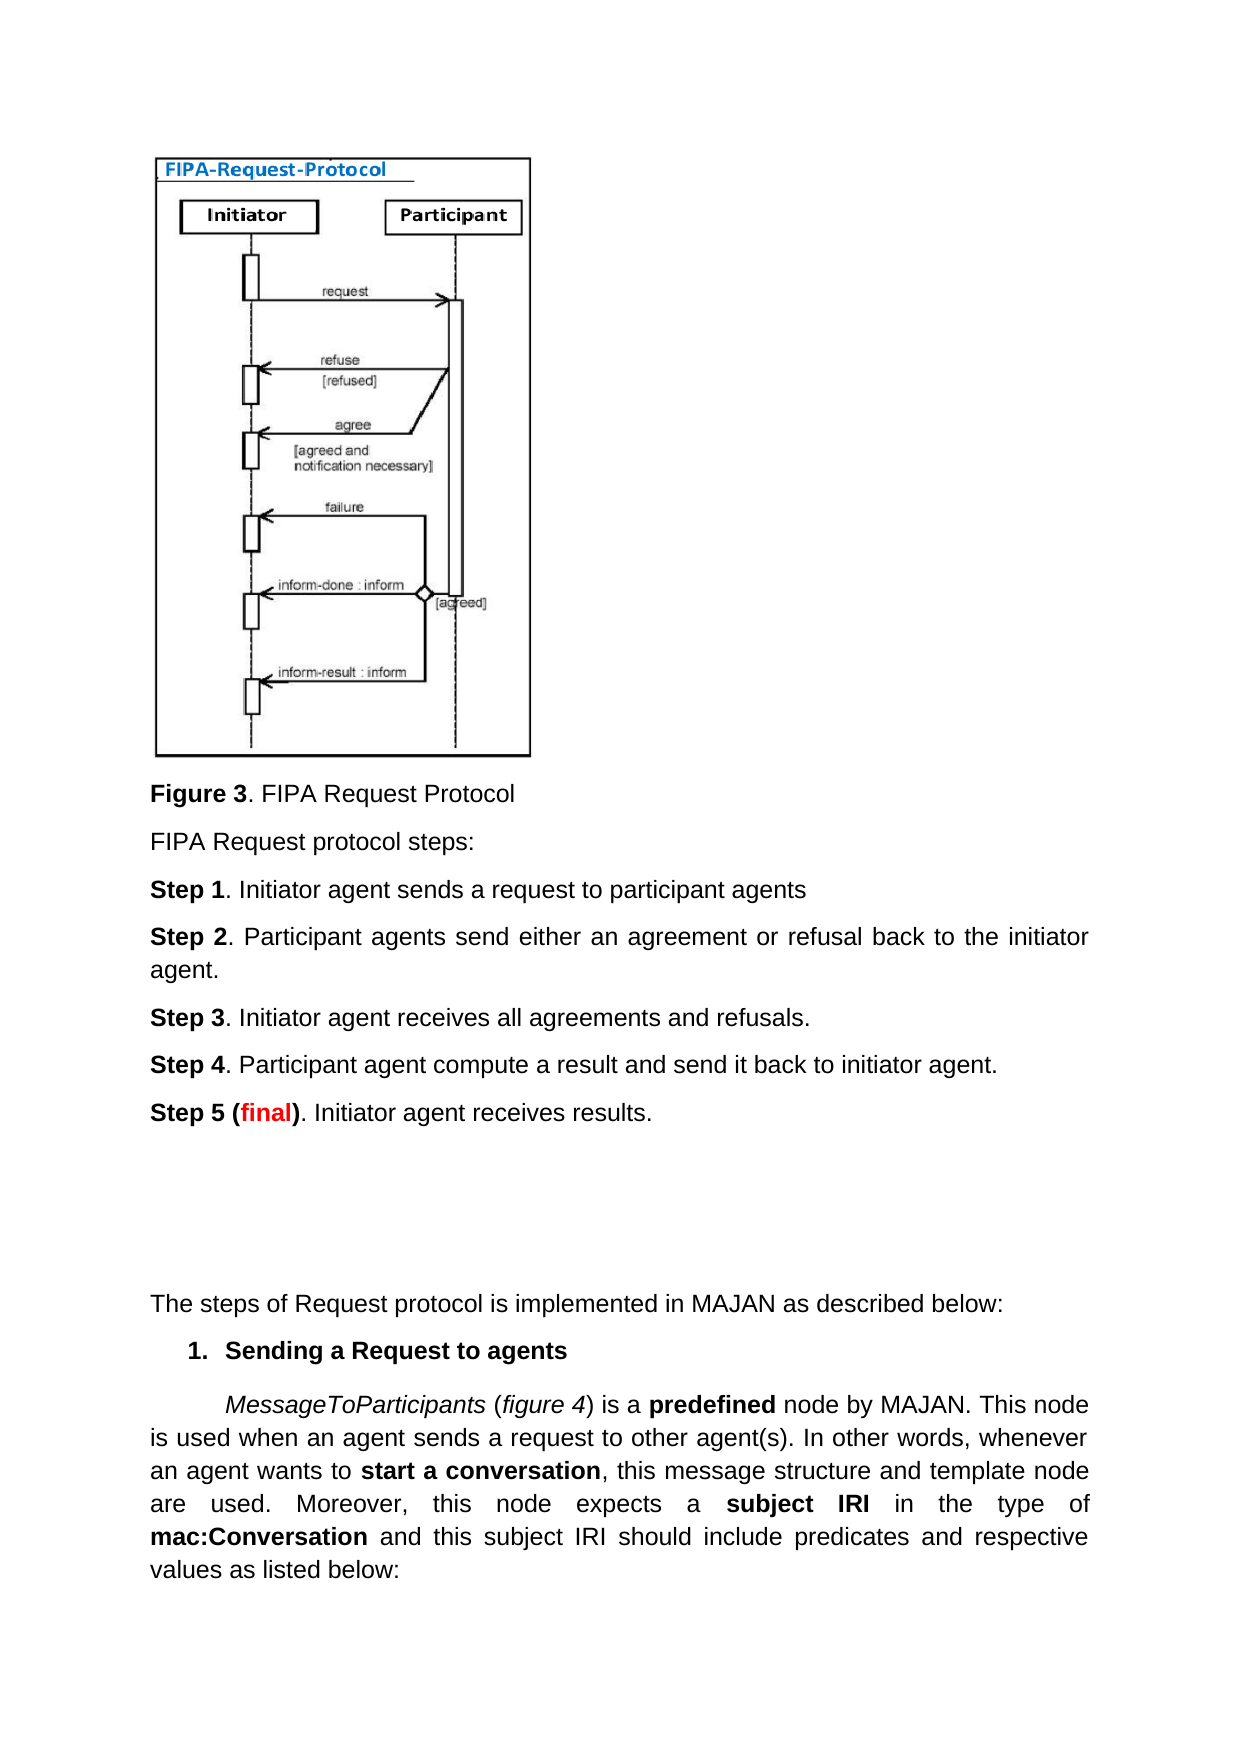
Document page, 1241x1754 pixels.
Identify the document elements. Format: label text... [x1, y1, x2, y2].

text Step 2. Participant agents send either an agreement or refusal back to the initiator agent. [150, 922, 1090, 984]
text Step 1. Initiator agent sends a request to participant agents [150, 875, 1090, 903]
text The steps of Request protocol is implemented in MAJAN as described below: [150, 1288, 1090, 1317]
picture [150, 150, 547, 761]
text Step 3. Initiator agent receives all agreements and refusals. [150, 1003, 1090, 1032]
text Step 4. Participant agent compute a result and send it back to initiator agent. [150, 1051, 1090, 1079]
text MessageToParticipants (figure 4) is a predefined node by MAJAN. This node is used when an agent sends a request to other agent(s). In other words, whenever an agent wants to start a conversation, this message structure and template node are used. Moreover, this node expects a subject IRI in the type of mac:Conversation and this subject IRI should include predicates and respective values as listed below: [150, 1390, 1090, 1584]
text Figure 3. FIPA Request Protocol [150, 779, 1090, 808]
text FIPA Request protocol steps: [150, 827, 1090, 856]
list Sending a Request to agents [187, 1336, 1090, 1365]
text Step 5 (final). Initiator agent receives results. [150, 1098, 1090, 1127]
